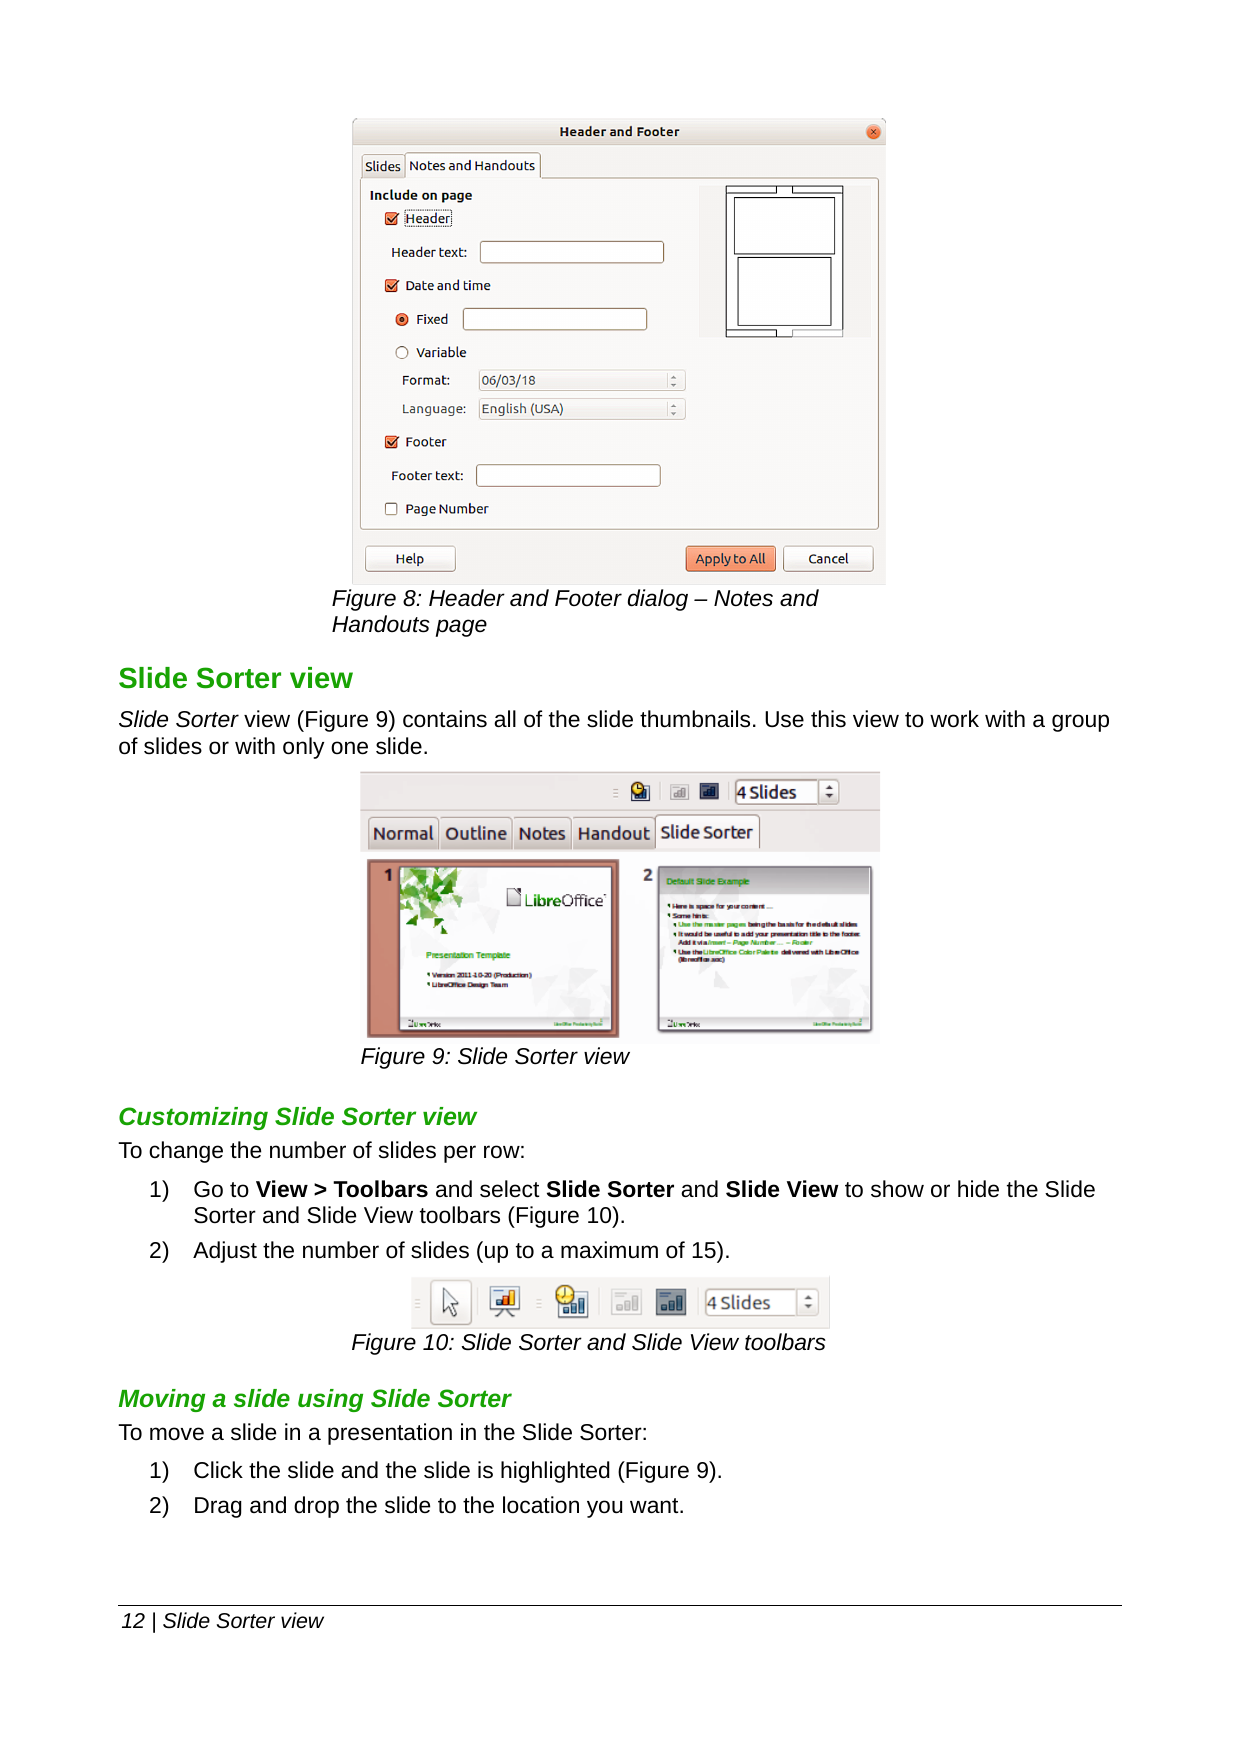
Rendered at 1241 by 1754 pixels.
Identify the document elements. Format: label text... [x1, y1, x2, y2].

text Figure 8: Header and Footer dialog – Notes and Handouts page [332, 118, 909, 637]
list Click the slide and the slide is highlighted (Figure 9). [169, 1457, 1122, 1484]
subtitle Moving a slide using Slide Sorter [118, 1384, 1122, 1412]
picture [360, 771, 880, 1044]
picture [345, 118, 895, 585]
list Adjust the number of slides (up to a maximum of 15). [169, 1237, 1122, 1263]
text Figure 10: Slide Sorter and Slide View toolbars [351, 1329, 889, 1355]
text Figure 9: Slide Sorter view [360, 1044, 880, 1070]
list Drag and drop the slide to the location you want. [169, 1492, 1122, 1519]
list To move a slide in a presentation in the Slide Sorter: [118, 1418, 1122, 1445]
list Go to View > Toolbars and select Slide Sorter and Slide View to show or hide the Slide Sorter and Slide View toolbars (Figure 10). [169, 1176, 1122, 1228]
list To change the number of slides per row: [118, 1137, 1122, 1163]
picture [351, 1275, 889, 1329]
text Slide Sorter view (Figure 9) contains all of the slide thumbnails. Use this view to work with a group of slides or with only one slide. [118, 706, 1122, 759]
subtitle Slide Sorter view [118, 661, 1122, 695]
subtitle Customizing Slide Sorter view [118, 1102, 1122, 1131]
